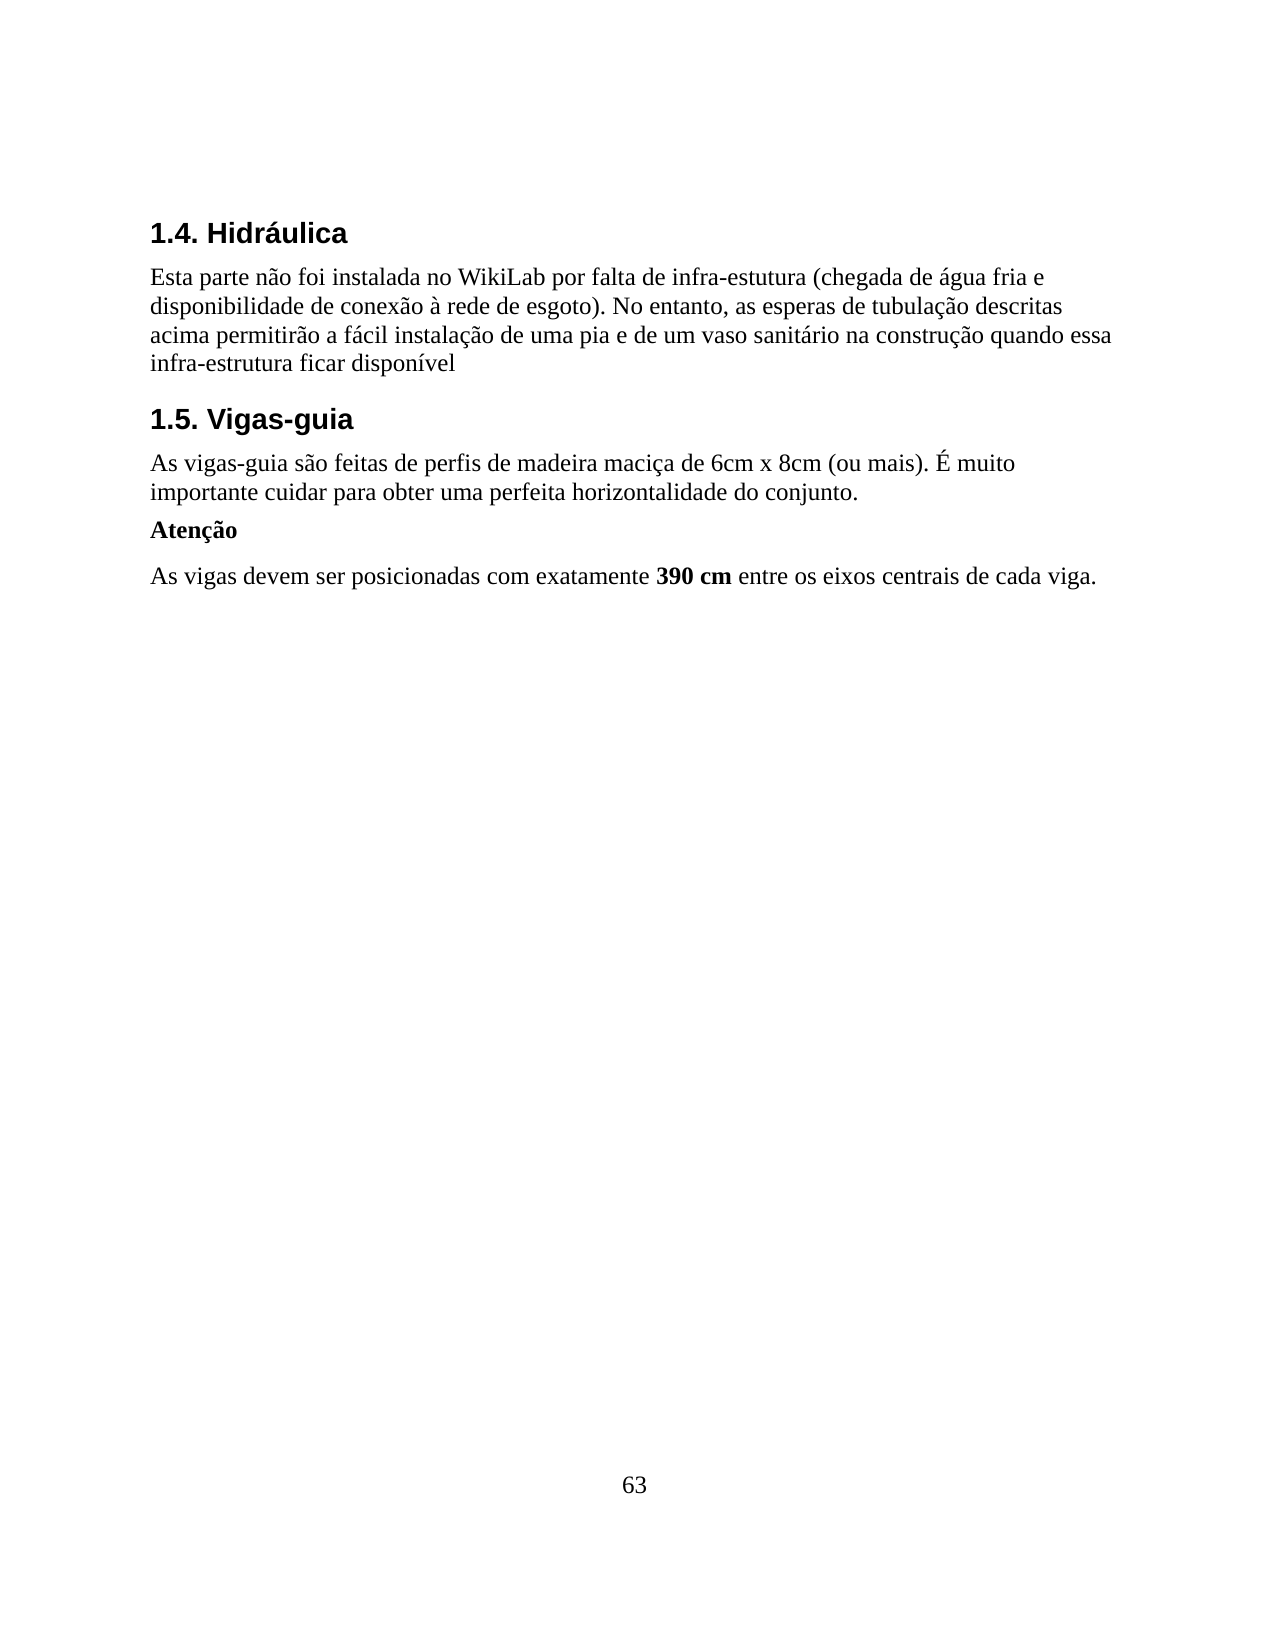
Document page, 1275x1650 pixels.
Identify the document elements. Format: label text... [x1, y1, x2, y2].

text As vigas-guia são feitas de perfis de madeira maciça de 6cm x 8cm (ou mais). É muito importante cuidar para obter uma perfeita horizontalidade do conjunto. [150, 448, 1125, 506]
text Atenção [150, 515, 1125, 543]
subtitle 1.5. Vigas-guia [150, 402, 1125, 436]
text As vigas devem ser posicionadas com exatamente 390 cm entre os eixos centrais de cada viga. [150, 561, 1125, 590]
text Esta parte não foi instalada no WikiLab por falta de infra-estutura (chegada de água fria e disponibilidade de conexão à rede de esgoto). No entanto, as esperas de tubulação descritas acima permitirão a fácil instalação de uma pia e de um vaso sanitário na construção quando essa infra-estrutura ficar disponível [150, 262, 1125, 377]
subtitle 1.4. Hidráulica [150, 216, 1125, 250]
